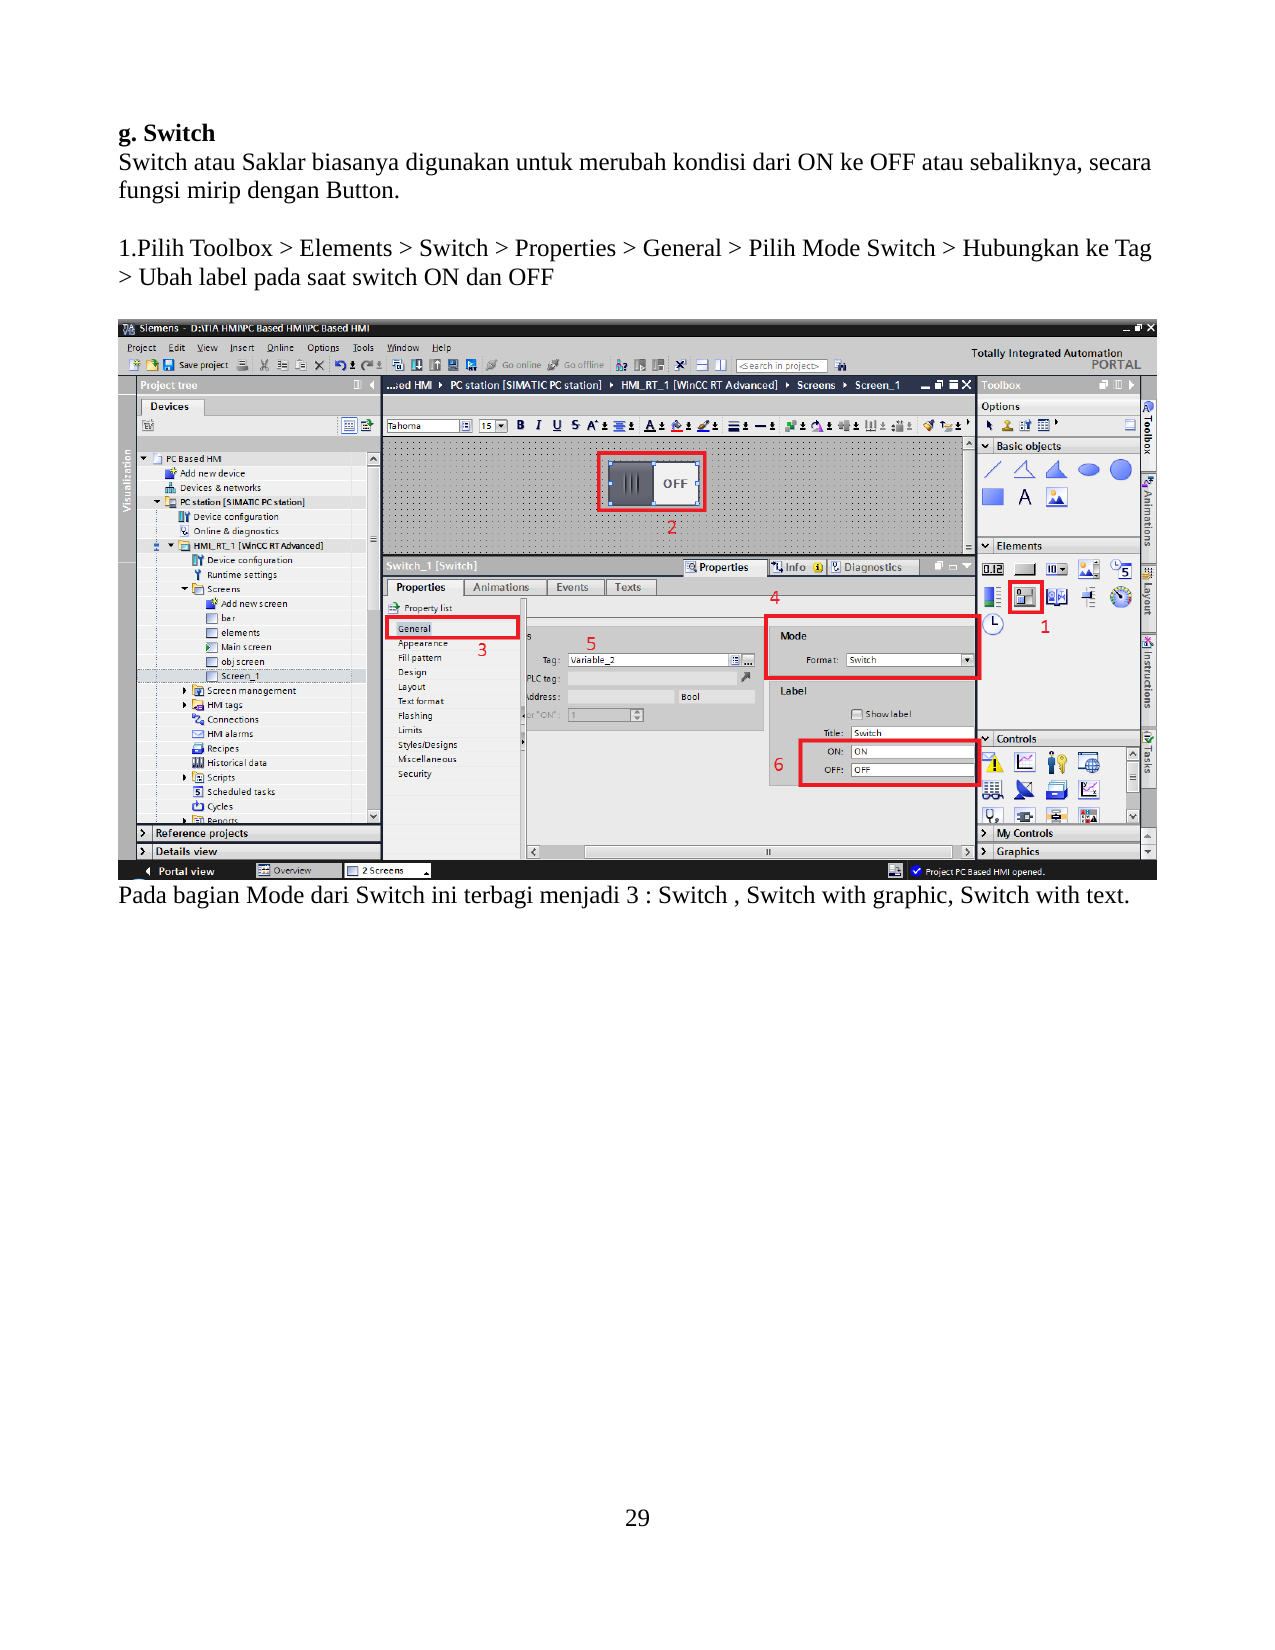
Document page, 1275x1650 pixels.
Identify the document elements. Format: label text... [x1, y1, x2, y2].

text g. Switch [118, 118, 1157, 147]
text Pada bagian Mode dari Switch ini terbagi menjadi 3 : Switch , Switch with graphic, Switch with text. [118, 880, 1157, 908]
text Switch atau Saklar biasanya digunakan untuk merubah kondisi dari ON ke OFF atau sebaliknya, secara fungsi mirip dengan Button. [118, 147, 1157, 204]
text 1.Pilih Toolbox > Elements > Switch > Properties > General > Pilih Mode Switch > Hubungkan ke Tag > Ubah label pada saat switch ON dan OFF [118, 233, 1157, 291]
picture [118, 319, 1157, 880]
